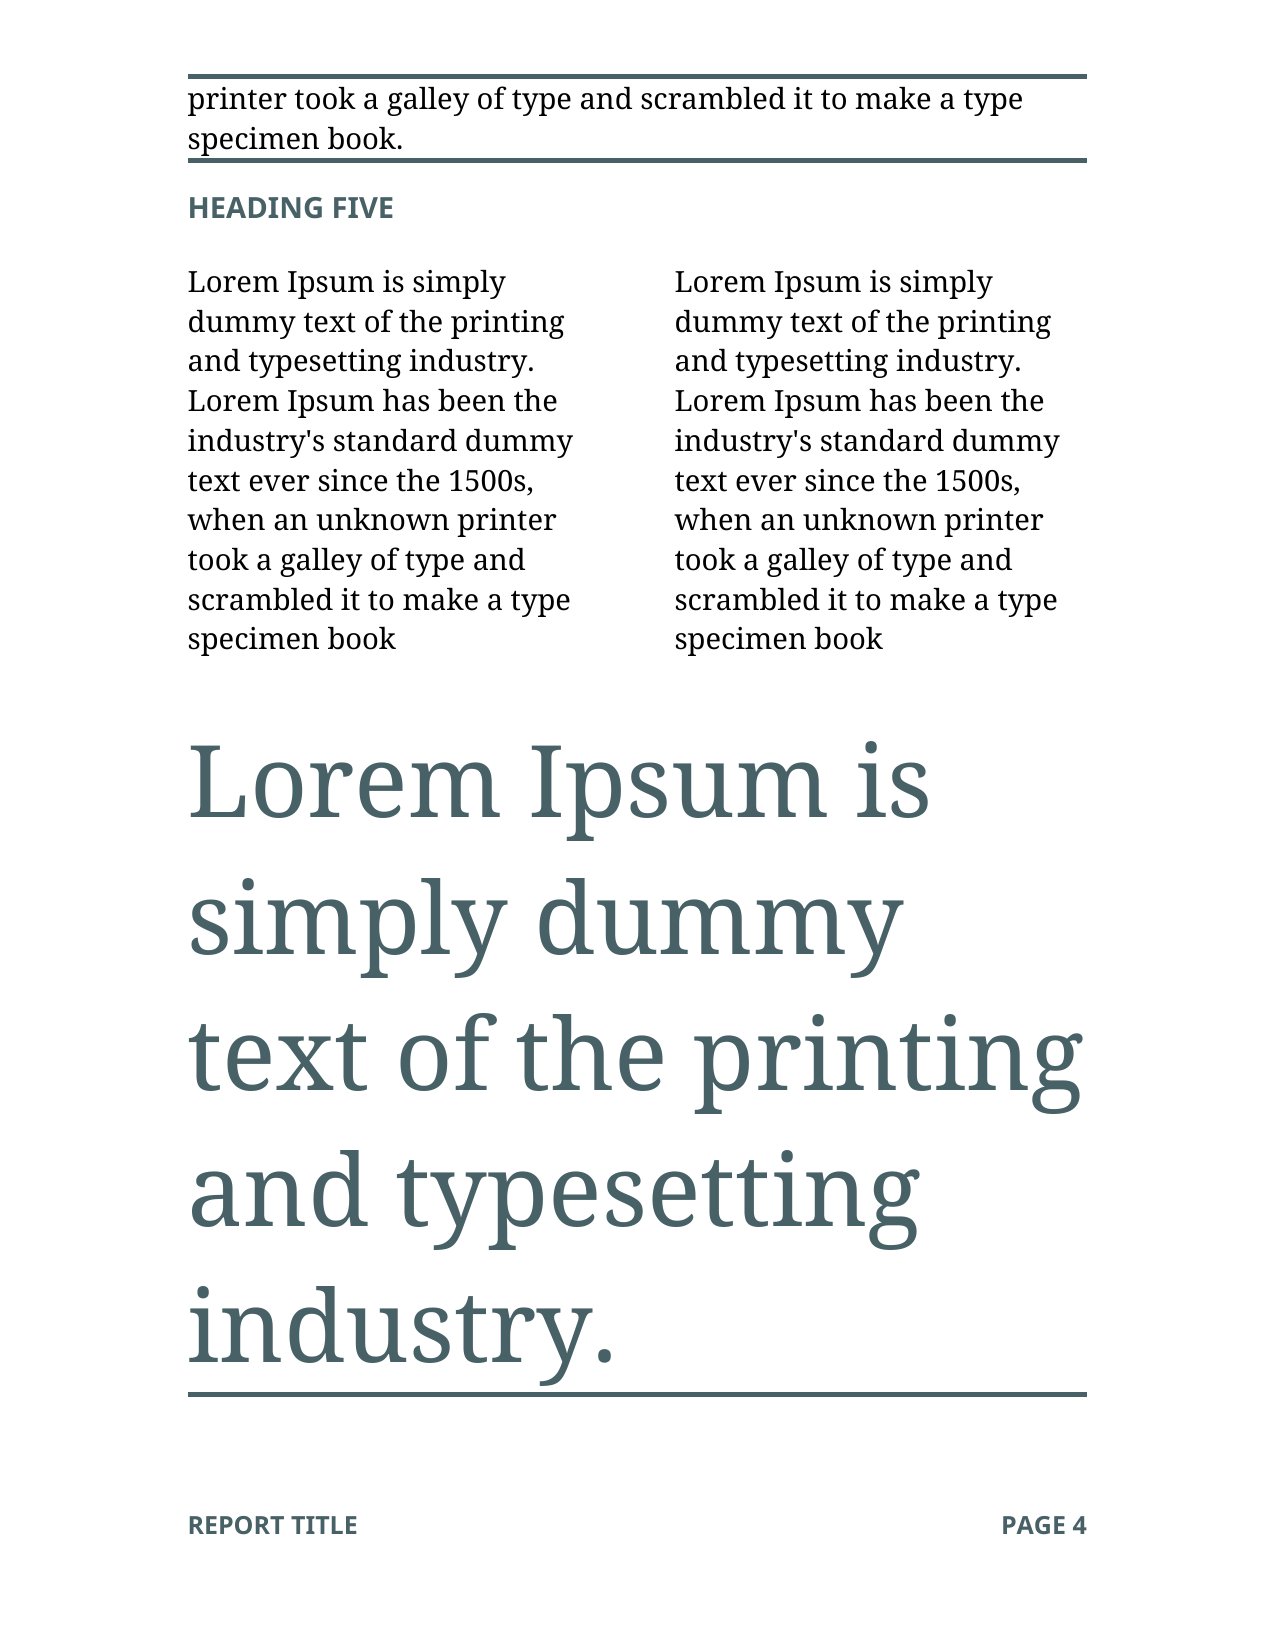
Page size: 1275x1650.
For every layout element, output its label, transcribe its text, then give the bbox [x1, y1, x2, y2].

table_header [75, 711, 187, 1392]
table_cell [749, 1397, 974, 1431]
table_cell [974, 1392, 1199, 1431]
table_cell [1087, 74, 1199, 158]
table_cell [75, 261, 187, 677]
table_cell [300, 1397, 524, 1431]
table_cell [75, 1392, 300, 1431]
table_cell [75, 158, 187, 261]
table_cell [674, 163, 1087, 261]
table_cell HEADING FIVE [188, 163, 599, 261]
table_cell [525, 1397, 749, 1431]
table_cell Lorem Ipsum is simply dummy text of the printing and typesetting industry. Lorem Ipsum has been the industry's standard dummy text ever since the 1500s, when an unknown printer took a galley of type and scrambled it to make a type specimen book [188, 261, 599, 677]
table_header Lorem Ipsum is simply dummy text of the printing and typesetting industry. [188, 711, 1087, 1392]
table_cell [1087, 261, 1199, 677]
table_cell [600, 163, 674, 261]
table_cell printer took a galley of type and scrambled it to make a type specimen book. [188, 79, 1087, 158]
table_cell [600, 261, 674, 677]
table_cell Lorem Ipsum is simply dummy text of the printing and typesetting industry. Lorem Ipsum has been the industry's standard dummy text ever since the 1500s, when an unknown printer took a galley of type and scrambled it to make a type specimen book [674, 261, 1087, 677]
table_cell [1087, 158, 1199, 261]
table_header [1087, 711, 1199, 1392]
table_cell [75, 74, 187, 158]
